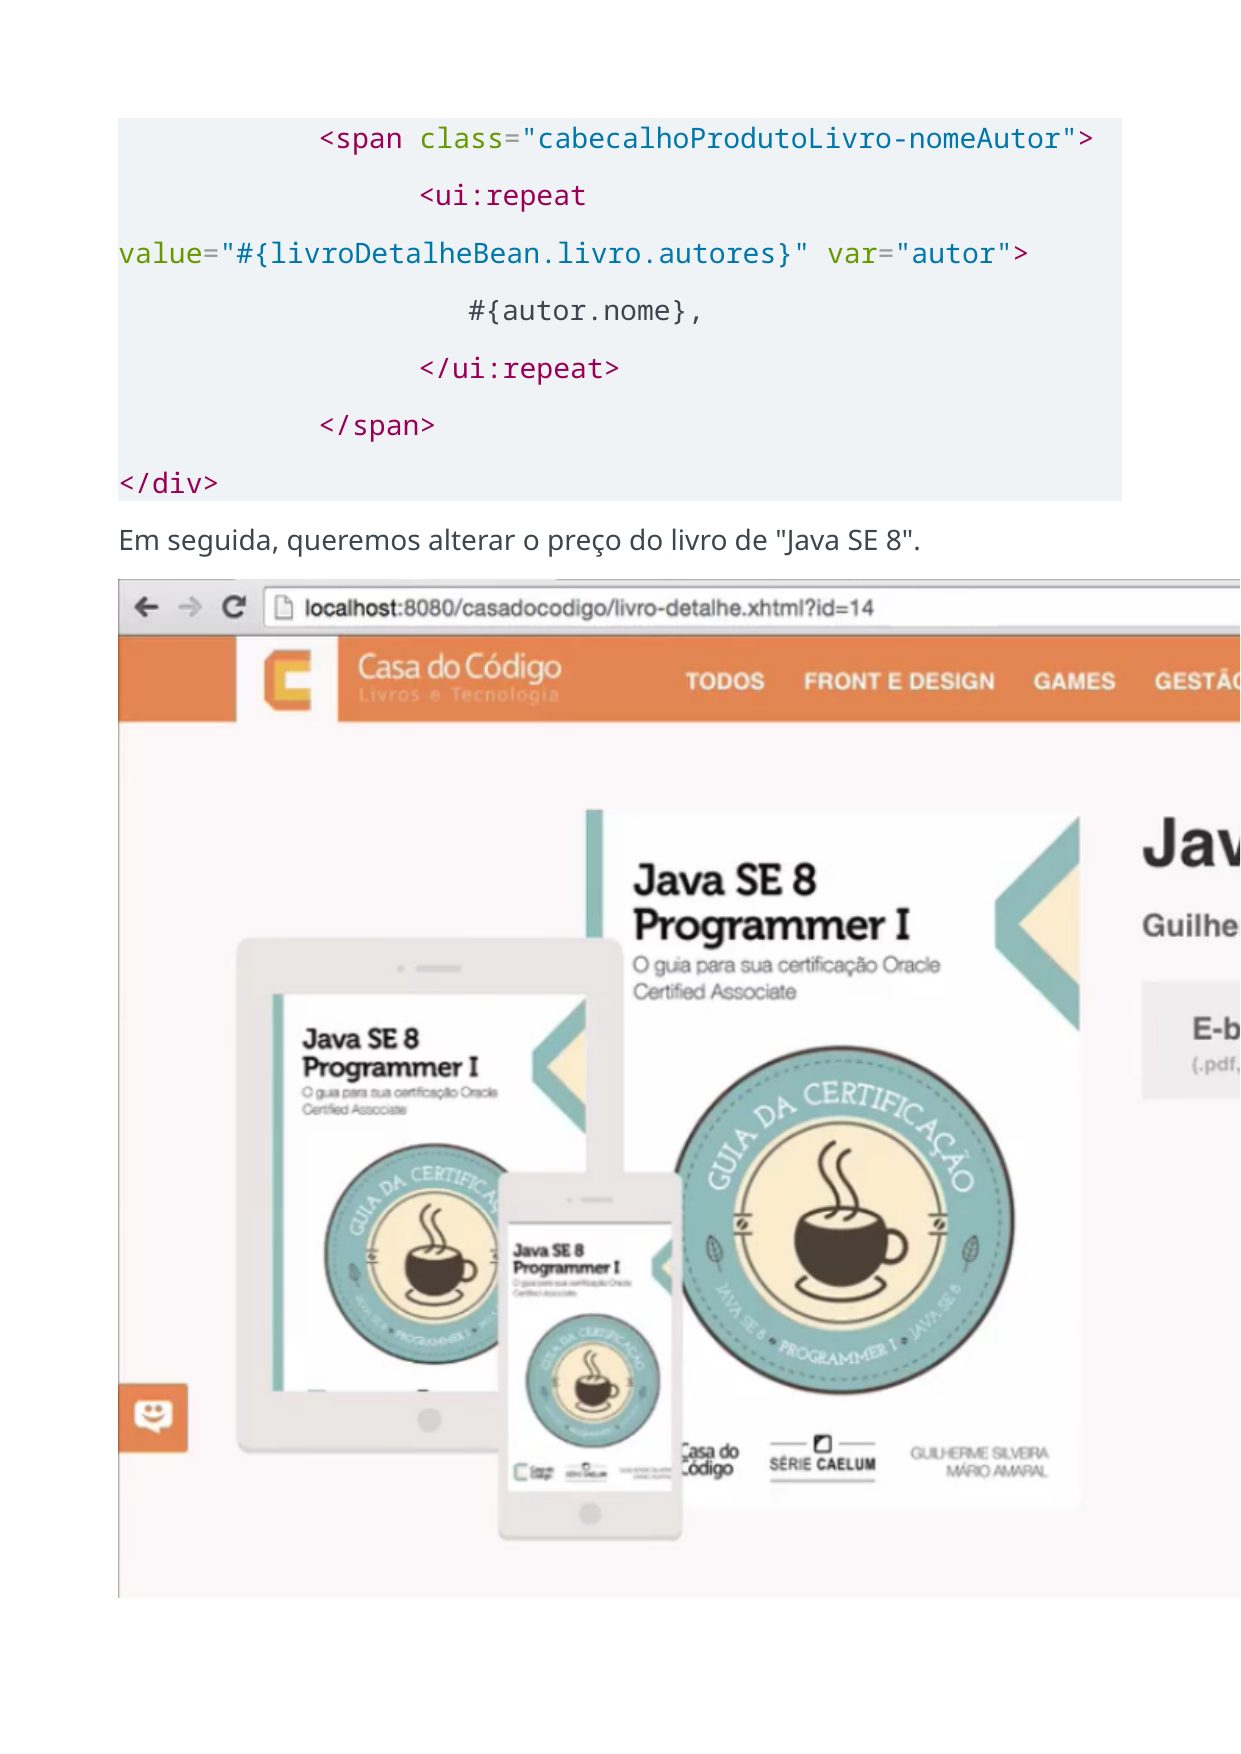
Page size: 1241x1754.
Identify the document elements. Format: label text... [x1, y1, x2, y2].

text </ui:repeat> [118, 348, 1122, 386]
picture [118, 579, 1241, 1598]
text </span> [118, 406, 1122, 444]
text </div> [118, 463, 1122, 501]
text #{autor.nome}, [118, 291, 1122, 329]
text <ui:repeat value="#{livroDetalheBean.livro.autores}" var="autor"> [118, 176, 1122, 271]
text <span class="cabecalhoProdutoLivro-nomeAutor"> [118, 118, 1122, 156]
text Em seguida, queremos alterar o preço do livro de "Java SE 8". [118, 521, 1122, 559]
